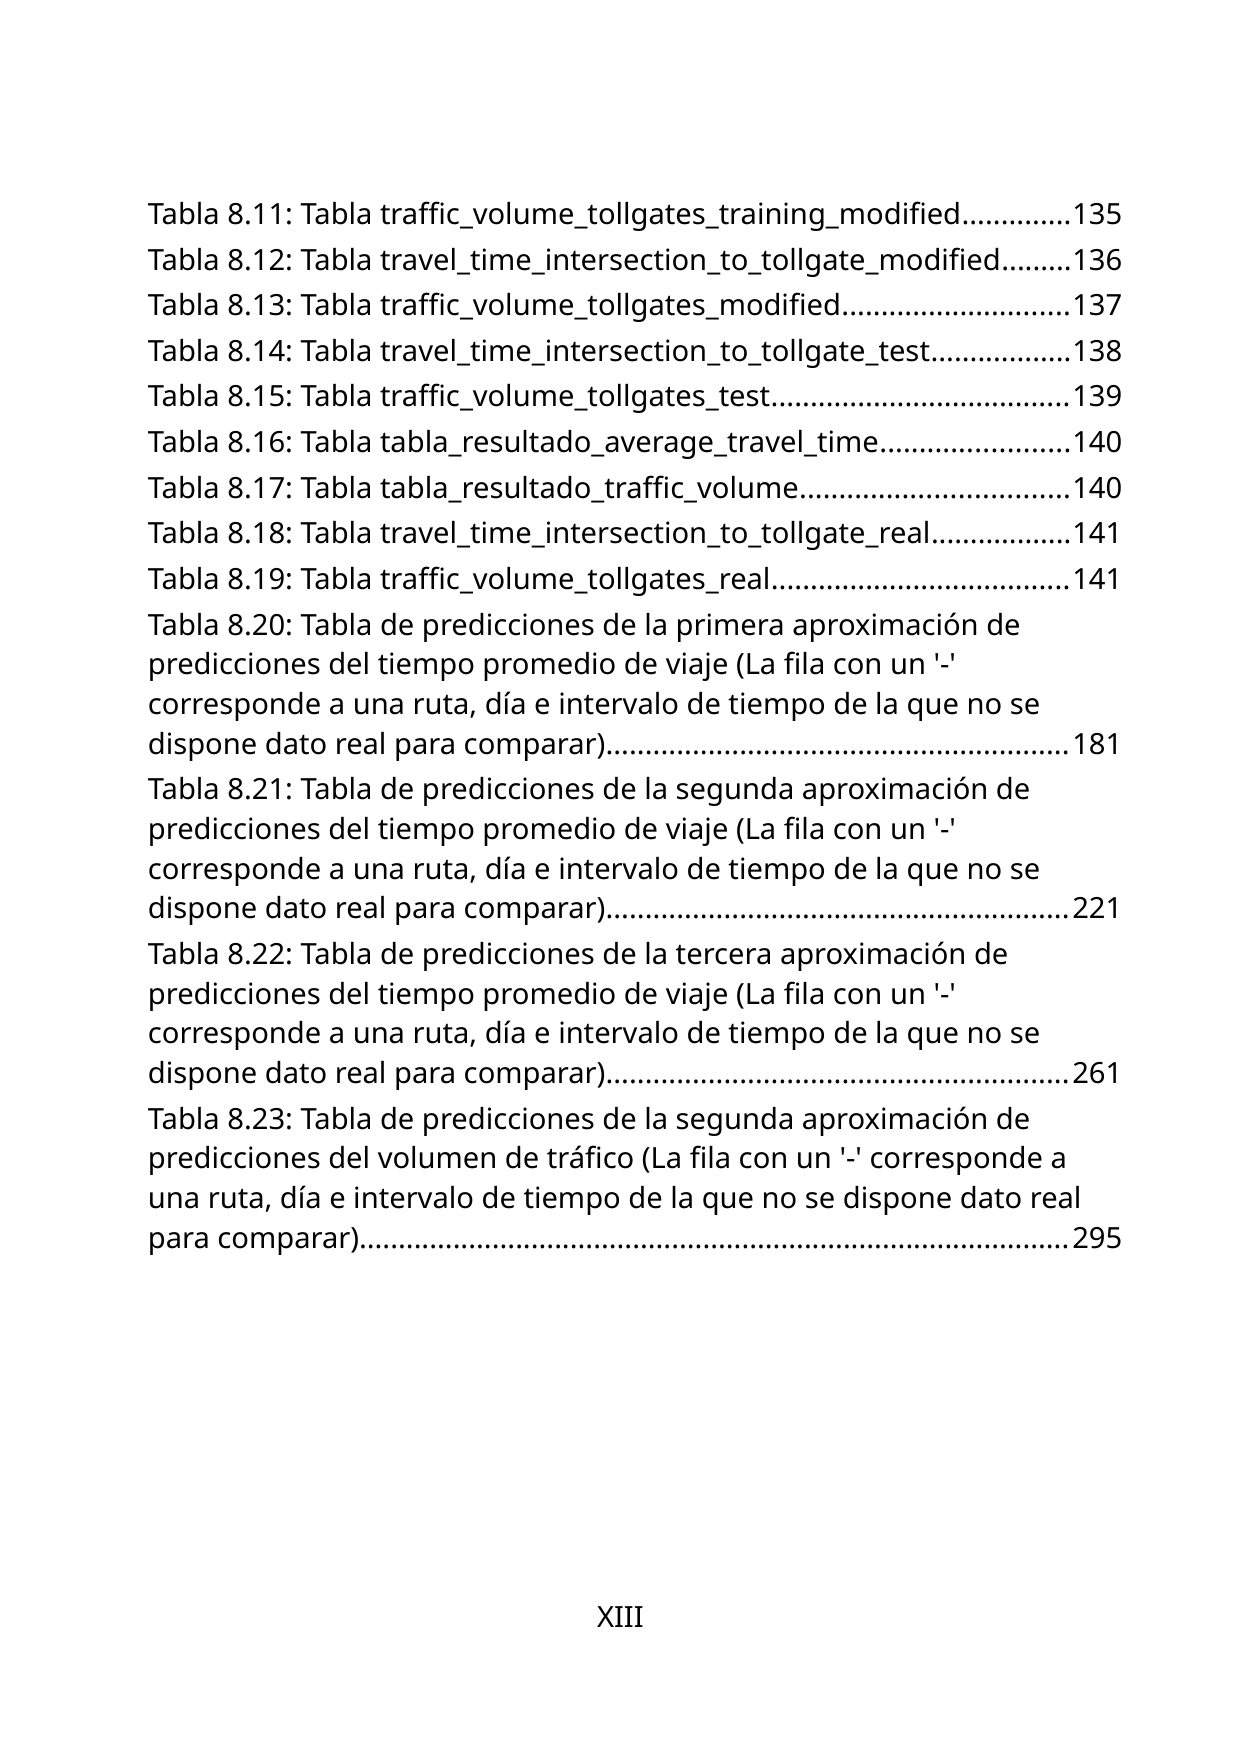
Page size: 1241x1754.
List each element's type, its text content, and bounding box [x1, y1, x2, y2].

text Tabla 8.13: Tabla traffic_volume_tollgates_modified 137 [148, 284, 1122, 324]
text Tabla 8.17: Tabla tabla_resultado_traffic_volume 140 [148, 467, 1122, 507]
text Tabla 8.11: Tabla traffic_volume_tollgates_training_modified 135 [148, 193, 1122, 233]
text Tabla 8.15: Tabla traffic_volume_tollgates_test 139 [148, 376, 1122, 415]
text Tabla 8.23: Tabla de predicciones de la segunda aproximación de predicciones del volumen de tráfico (La fila con un '-' corresponde a una ruta, día e intervalo de tiempo de la que no se dispone dato real para comparar) 295 [148, 1098, 1122, 1257]
text Tabla 8.16: Tabla tabla_resultado_average_travel_time 140 [148, 421, 1122, 461]
text Tabla 8.12: Tabla travel_time_intersection_to_tollgate_modified 136 [148, 239, 1122, 278]
text Tabla 8.21: Tabla de predicciones de la segunda aproximación de predicciones del tiempo promedio de viaje (La fila con un '-' corresponde a una ruta, día e intervalo de tiempo de la que no se dispone dato real para comparar) 221 [148, 768, 1122, 927]
text Tabla 8.20: Tabla de predicciones de la primera aproximación de predicciones del tiempo promedio de viaje (La fila con un '-' corresponde a una ruta, día e intervalo de tiempo de la que no se dispone dato real para comparar) 181 [148, 604, 1122, 763]
text Tabla 8.14: Tabla travel_time_intersection_to_tollgate_test 138 [148, 330, 1122, 370]
text Tabla 8.19: Tabla traffic_volume_tollgates_real 141 [148, 558, 1122, 598]
text Tabla 8.18: Tabla travel_time_intersection_to_tollgate_real 141 [148, 513, 1122, 552]
text Tabla 8.22: Tabla de predicciones de la tercera aproximación de predicciones del tiempo promedio de viaje (La fila con un '-' corresponde a una ruta, día e intervalo de tiempo de la que no se dispone dato real para comparar) 261 [148, 933, 1122, 1092]
